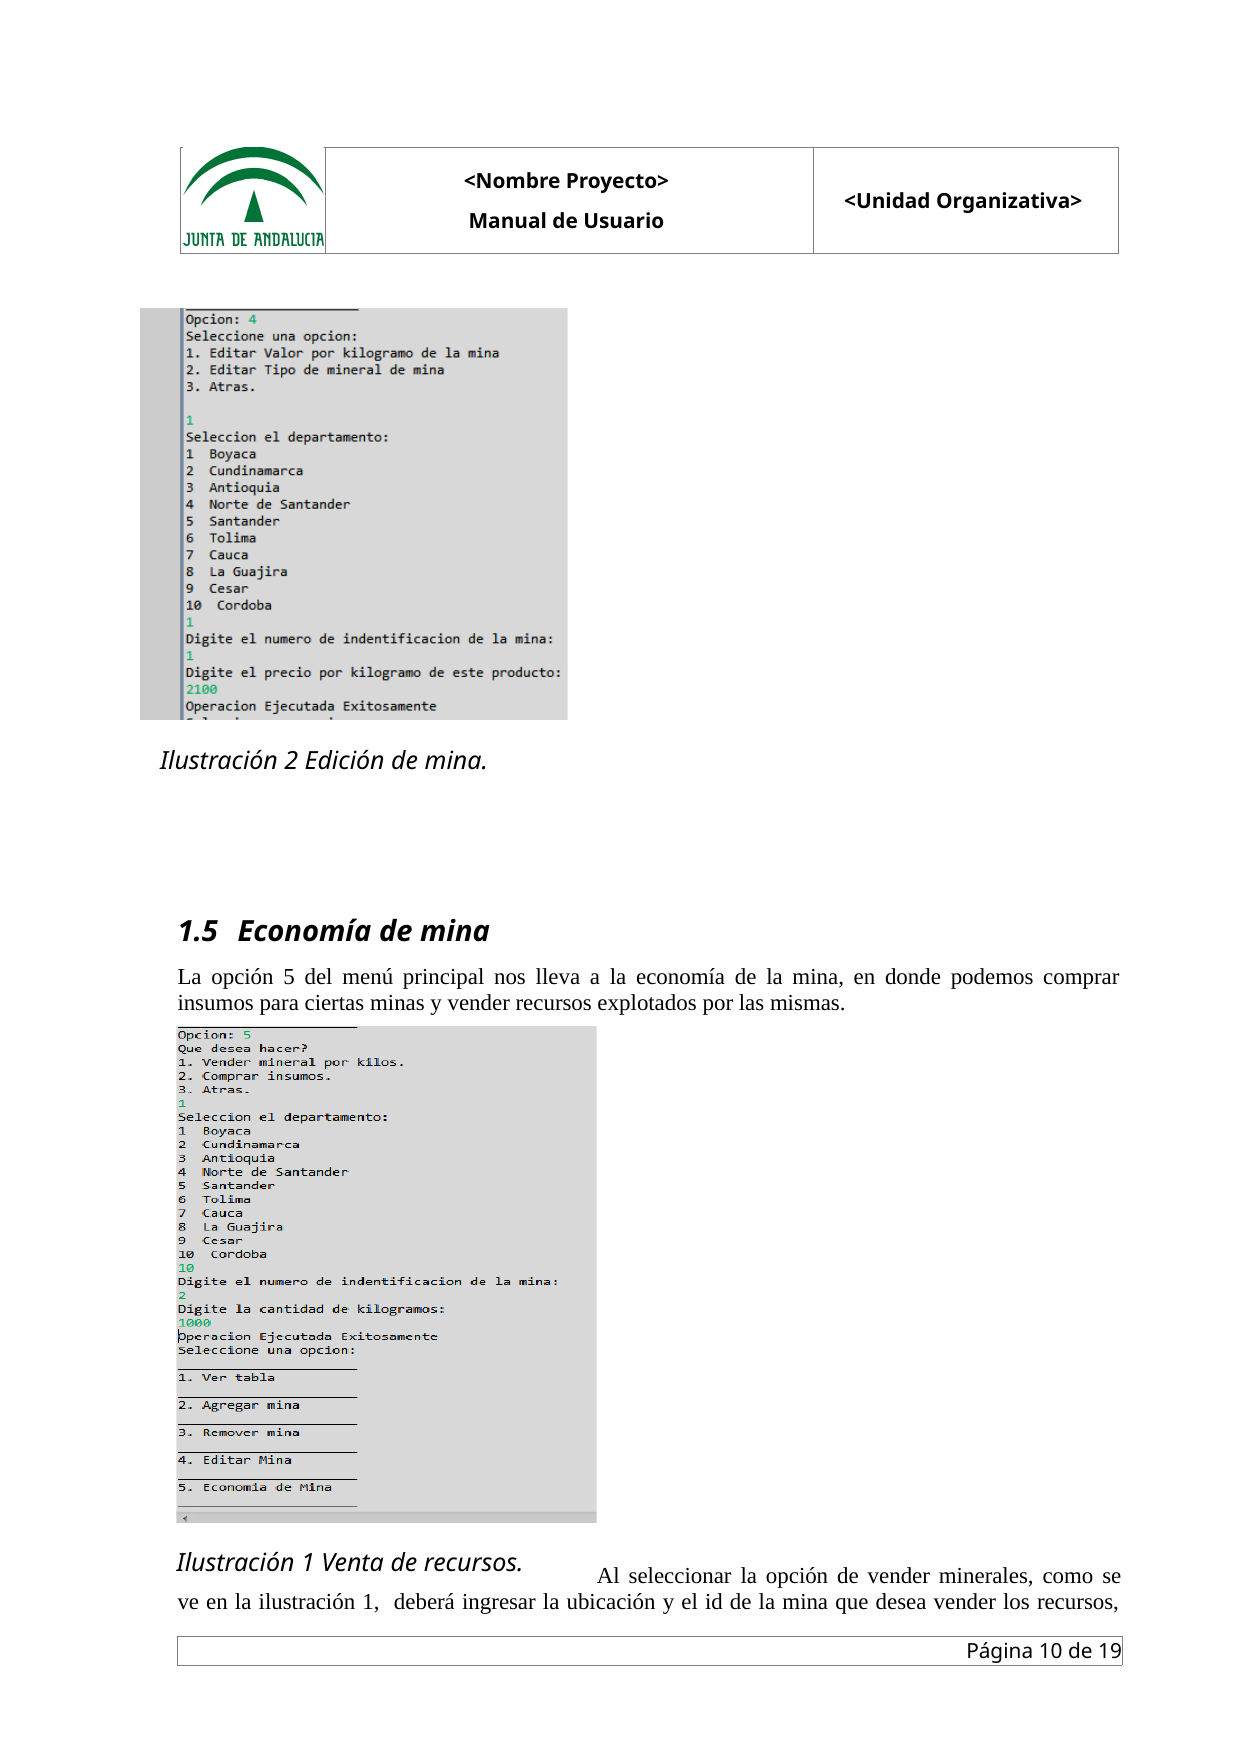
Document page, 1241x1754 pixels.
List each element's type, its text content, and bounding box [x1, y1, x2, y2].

text La opción 5 del menú principal nos lleva a la economía de la mina, en donde podemos comprar insumos para ciertas minas y vender recursos explotados por las mismas. [177, 963, 1122, 1016]
text Ilustración 2 Edición de mina. [160, 742, 522, 776]
text Ilustración 1 Venta de recursos. [176, 1545, 597, 1579]
text Al seleccionar la opción de vender minerales, como se ve en la ilustración 1, deberá ingresar la ubicación y el id de la mina que desea vender los recursos, [177, 1562, 1122, 1614]
subtitle Economía de mina [177, 911, 1122, 950]
